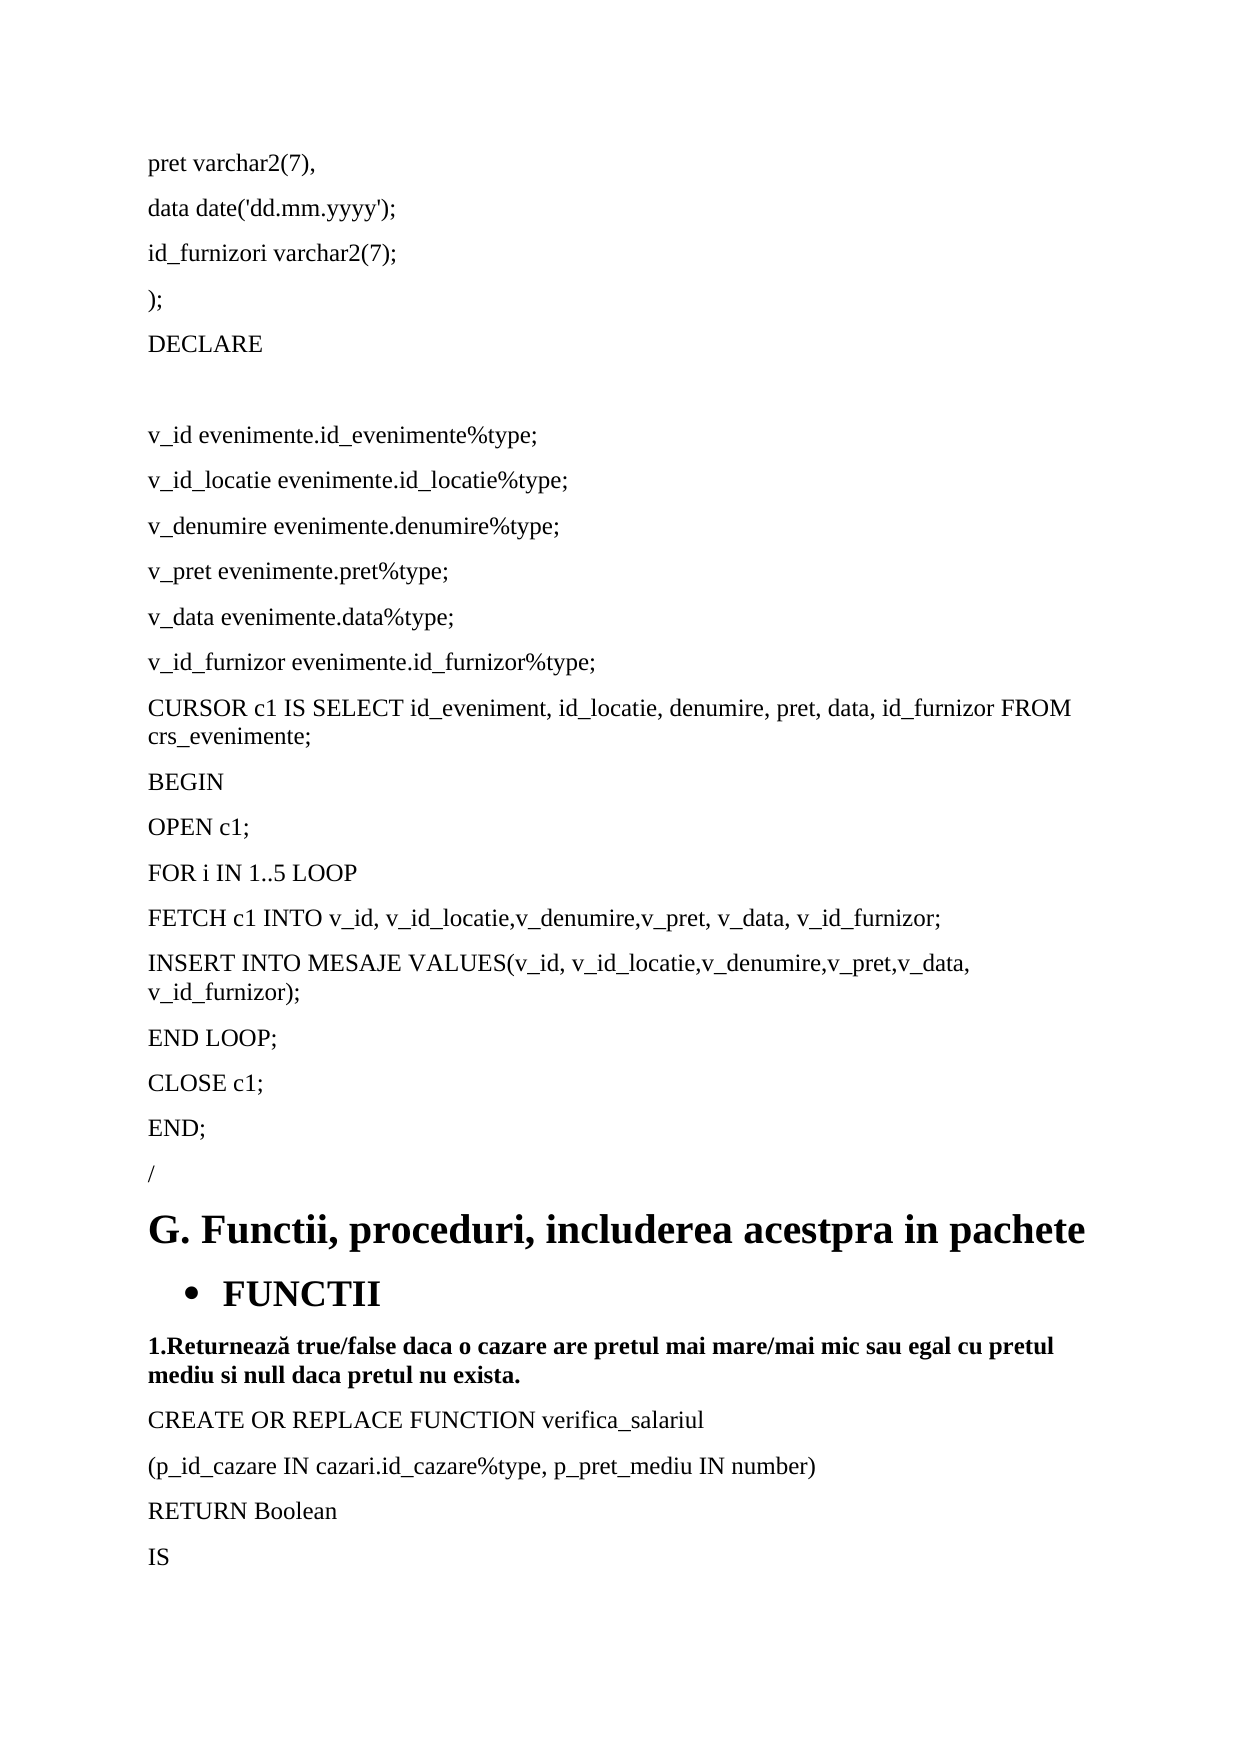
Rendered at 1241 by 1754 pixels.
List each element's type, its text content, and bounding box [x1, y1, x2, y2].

text DECLARE [148, 329, 1093, 358]
text IS [148, 1542, 1093, 1571]
text pret varchar2(7), [148, 148, 1093, 176]
text BEGIN [148, 767, 1093, 796]
text 1.Returnează true/false daca o cazare are pretul mai mare/mai mic sau egal cu pretul mediu si null daca pretul nu exista. [148, 1331, 1093, 1389]
text v_denumire evenimente.denumire%type; [148, 511, 1093, 540]
text END; [148, 1113, 1093, 1142]
text OPEN c1; [148, 812, 1093, 841]
list FUNCTII [185, 1272, 1093, 1315]
text v_id evenimente.id_evenimente%type; [148, 420, 1093, 449]
text id_furnizori varchar2(7); [148, 238, 1093, 267]
text v_pret evenimente.pret%type; [148, 556, 1093, 585]
text v_id_furnizor evenimente.id_furnizor%type; [148, 647, 1093, 676]
text (p_id_cazare IN cazari.id_cazare%type, p_pret_mediu IN number) [148, 1451, 1093, 1480]
text CLOSE c1; [148, 1068, 1093, 1097]
text v_id_locatie evenimente.id_locatie%type; [148, 466, 1093, 494]
text CURSOR c1 IS SELECT id_eveniment, id_locatie, denumire, pret, data, id_furnizor FROM crs_evenimente; [148, 693, 1093, 750]
text G. Functii, proceduri, includerea acestpra in pachete [148, 1204, 1093, 1252]
text INSERT INTO MESAJE VALUES(v_id, v_id_locatie,v_denumire,v_pret,v_data, v_id_furnizor); [148, 948, 1093, 1006]
text RETURN Boolean [148, 1496, 1093, 1525]
text END LOOP; [148, 1023, 1093, 1051]
text FETCH c1 INTO v_id, v_id_locatie,v_denumire,v_pret, v_data, v_id_furnizor; [148, 903, 1093, 932]
text CREATE OR REPLACE FUNCTION verifica_salariul [148, 1406, 1093, 1434]
text FOR i IN 1..5 LOOP [148, 858, 1093, 886]
text / [148, 1159, 1093, 1188]
text ); [148, 284, 1093, 313]
text v_data evenimente.data%type; [148, 602, 1093, 631]
text data date('dd.mm.yyyy'); [148, 193, 1093, 222]
